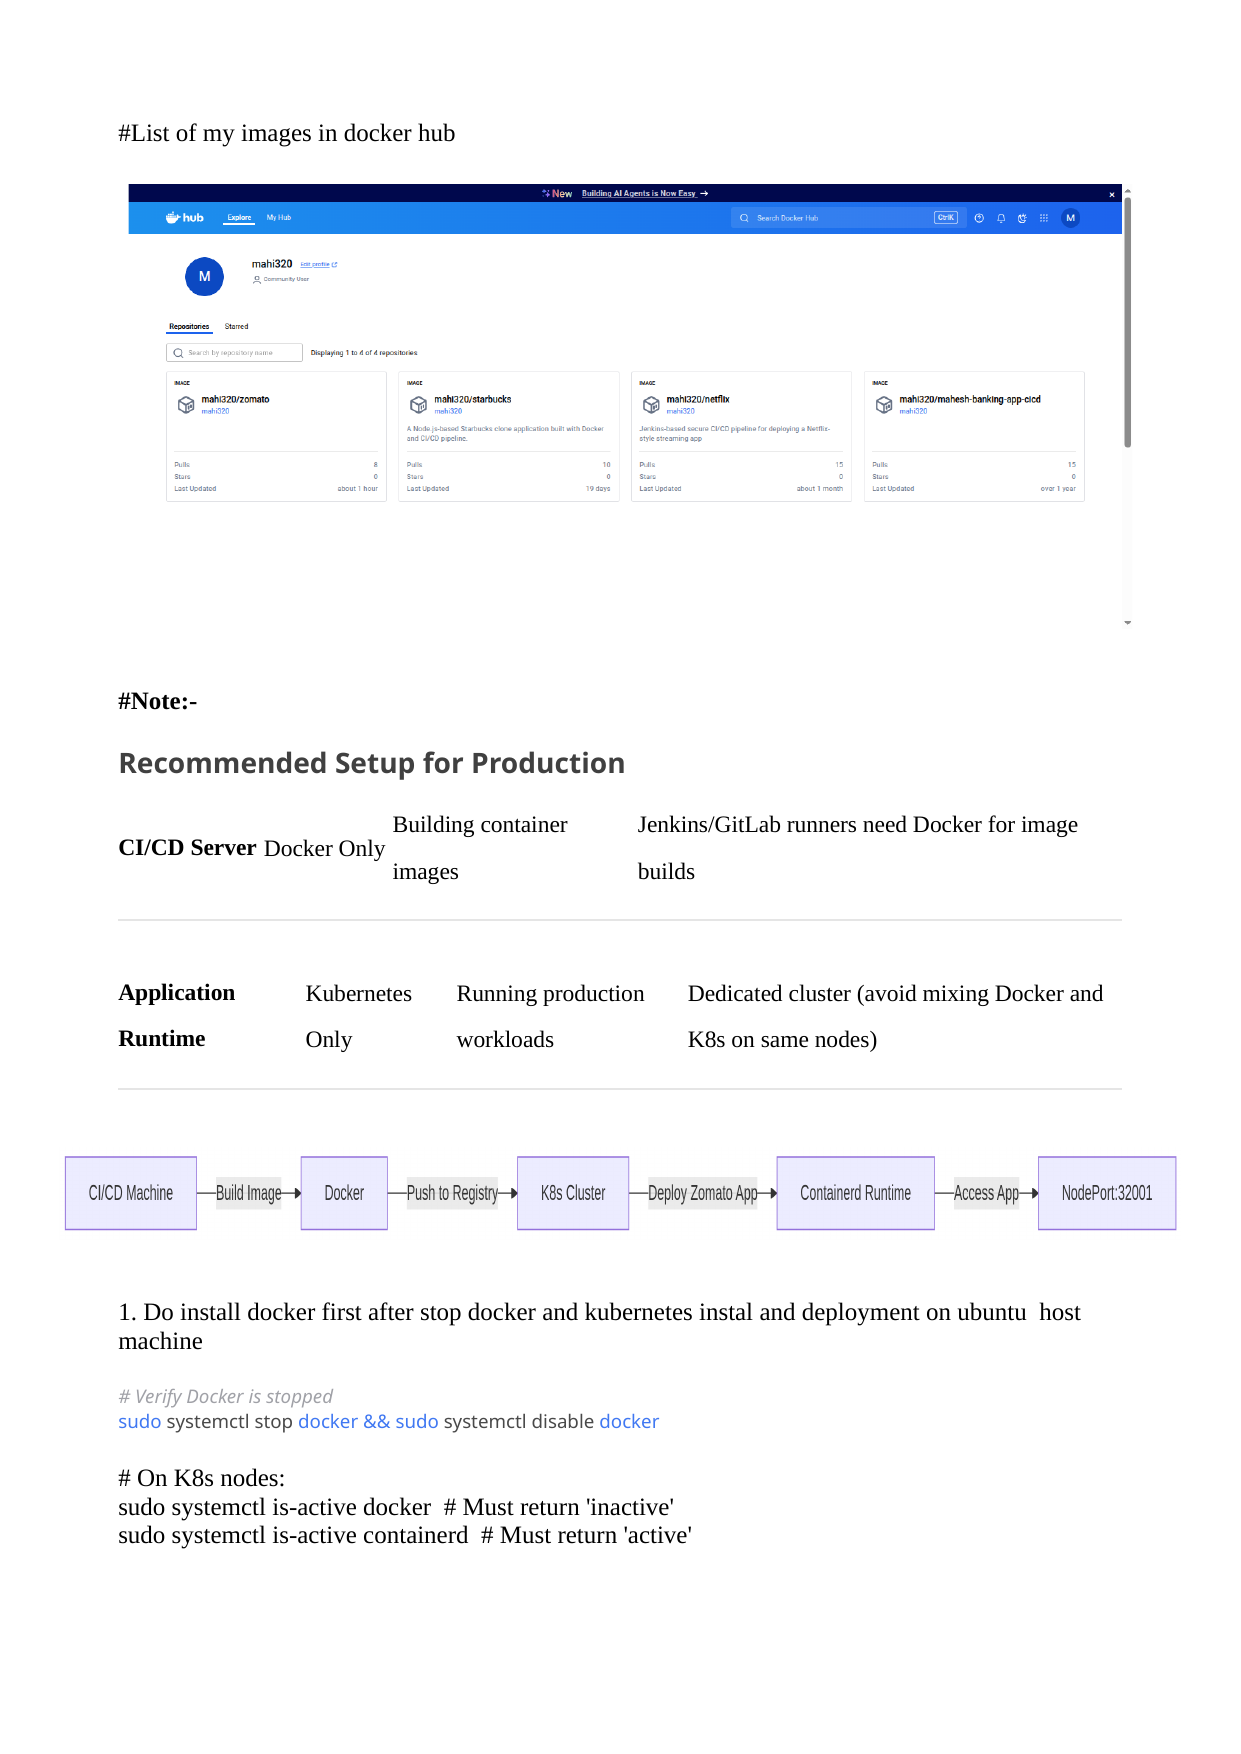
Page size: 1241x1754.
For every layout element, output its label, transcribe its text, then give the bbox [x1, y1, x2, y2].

text sudo systemctl stop docker && sudo systemctl disable docker [118, 1409, 1122, 1434]
text Recommended Setup for Production [118, 744, 1122, 782]
table_header Dedicated cluster (avoid mixing Docker and K8s on same nodes) [688, 978, 1122, 1088]
table_header CI/CD Server [118, 811, 264, 919]
picture [59, 1147, 1182, 1240]
table_header Jenkins/GitLab runners need Docker for image builds [638, 811, 1122, 919]
text 1. Do install docker first after stop docker and kubernetes instal and deployment on ubuntu host machine [118, 1297, 1122, 1354]
text # On K8s nodes: [118, 1463, 1122, 1492]
table_header Running production workloads [456, 978, 688, 1088]
text sudo systemctl is-active containerd # Must return 'active' [118, 1521, 1122, 1549]
table_header Application Runtime [118, 978, 305, 1088]
text sudo systemctl is-active docker # Must return 'inactive' [118, 1492, 1122, 1521]
table_header Docker Only [264, 811, 392, 919]
table_header Building container images [393, 811, 638, 919]
text #Note:- [118, 686, 1122, 715]
table_header Kubernetes Only [305, 978, 456, 1088]
text #List of my images in docker hub [118, 118, 1122, 147]
text # Verify Docker is stopped [118, 1383, 1122, 1409]
picture [128, 184, 1133, 629]
